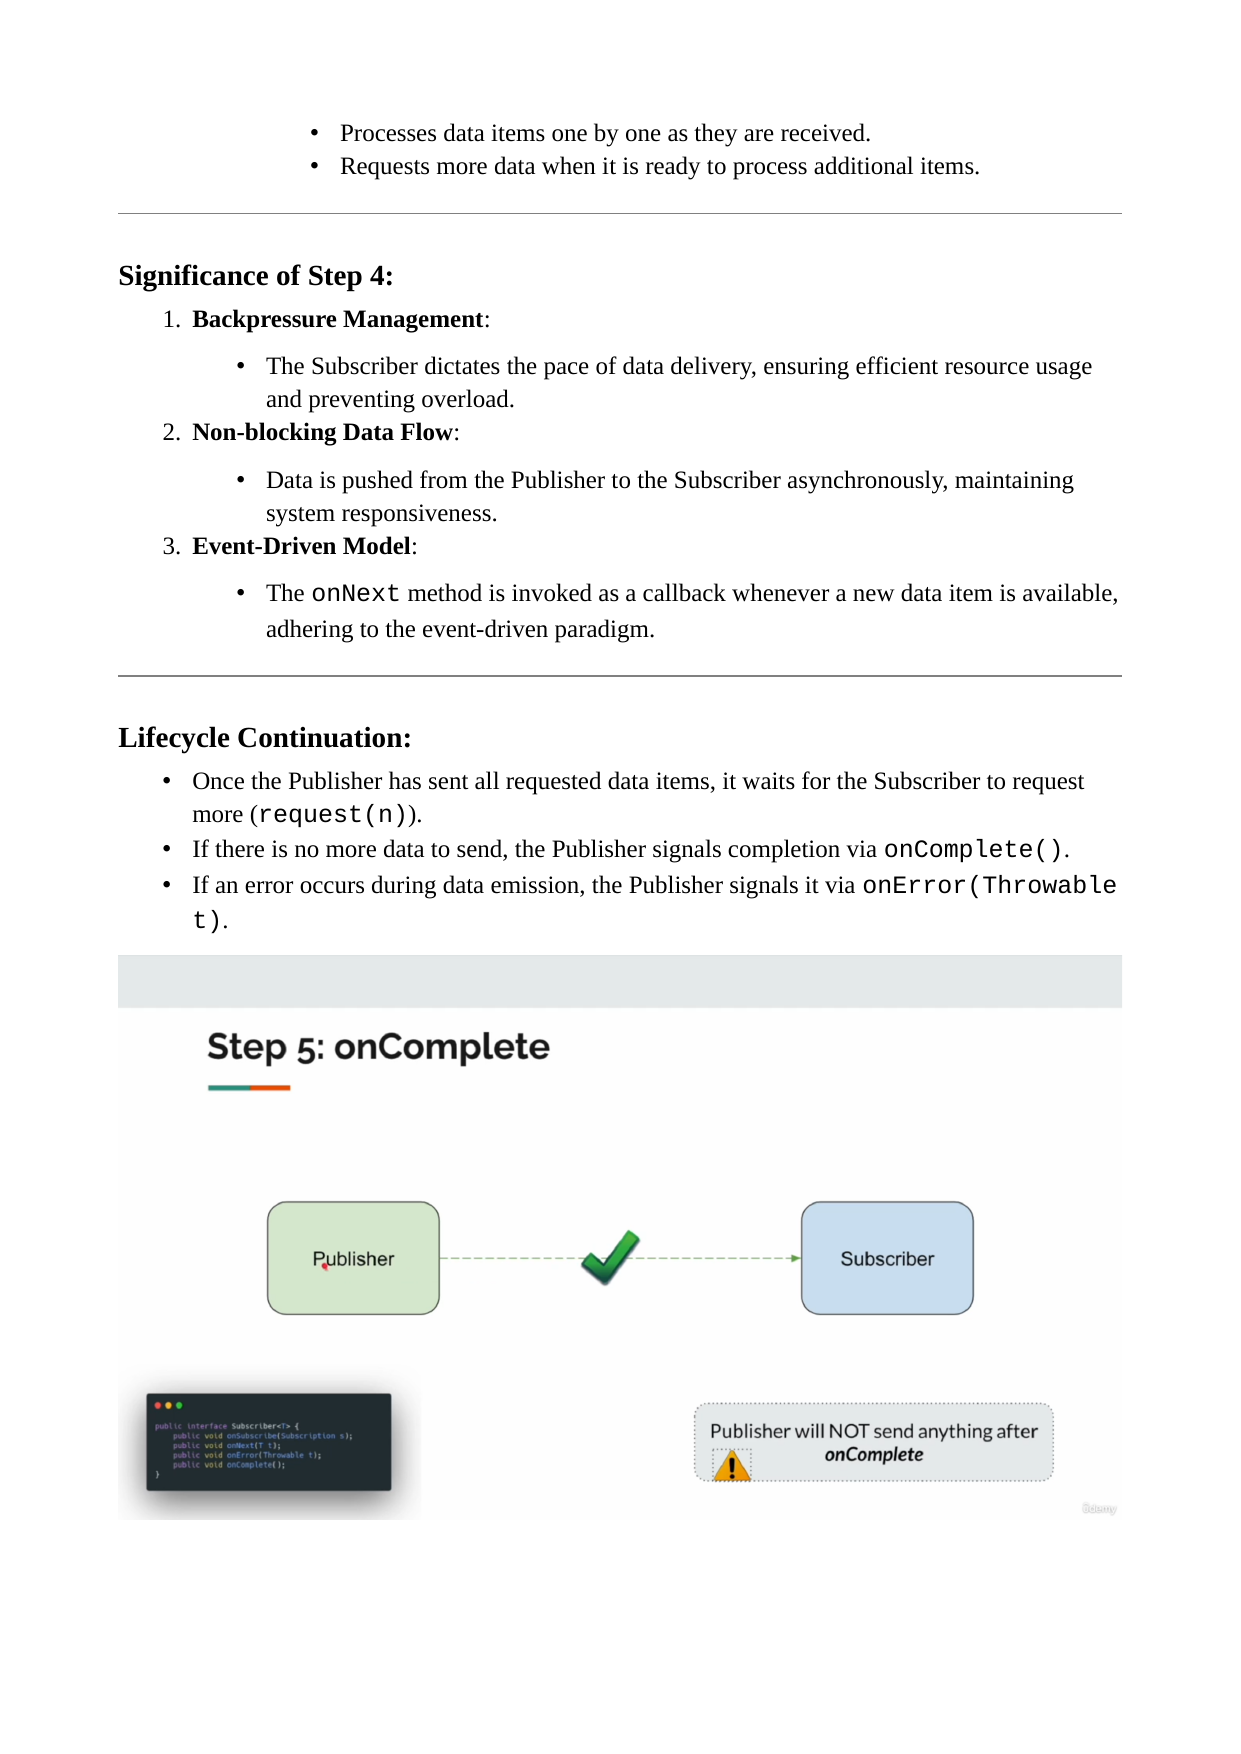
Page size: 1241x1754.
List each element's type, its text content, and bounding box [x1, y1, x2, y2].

list Once the Publisher has sent all requested data items, it waits for the Subscriber to request more (request(n)). [162, 766, 1122, 830]
list If an error occurs during data emission, the Publisher signals it via onError(Throwable t). [162, 870, 1122, 936]
list The Subscriber dictates the pace of data delivery, ensuring efficient resource usage and preventing overload. [236, 351, 1122, 413]
list Data is pushed from the Publisher to the Subscriber asynchronously, maintaining system responsiveness. [236, 465, 1122, 527]
list Requests more data when it is ready to process additional items. [310, 151, 1122, 180]
list If there is no more data to send, the Publisher signals completion via onComplete(). [162, 834, 1122, 865]
picture [118, 955, 1123, 1520]
list Non-blocking Data Flow: [162, 417, 1122, 446]
subtitle Lifecycle Continuation: [118, 720, 1122, 754]
list The onNext method is invoked as a callback whenever a new data item is available, adhering to the event-driven paradigm. [236, 578, 1122, 642]
list Backpressure Management: [162, 304, 1122, 332]
subtitle Significance of Step 4: [118, 258, 1122, 291]
list Processes data items one by one as they are received. [310, 118, 1122, 147]
list Event-Driven Model: [162, 531, 1122, 560]
